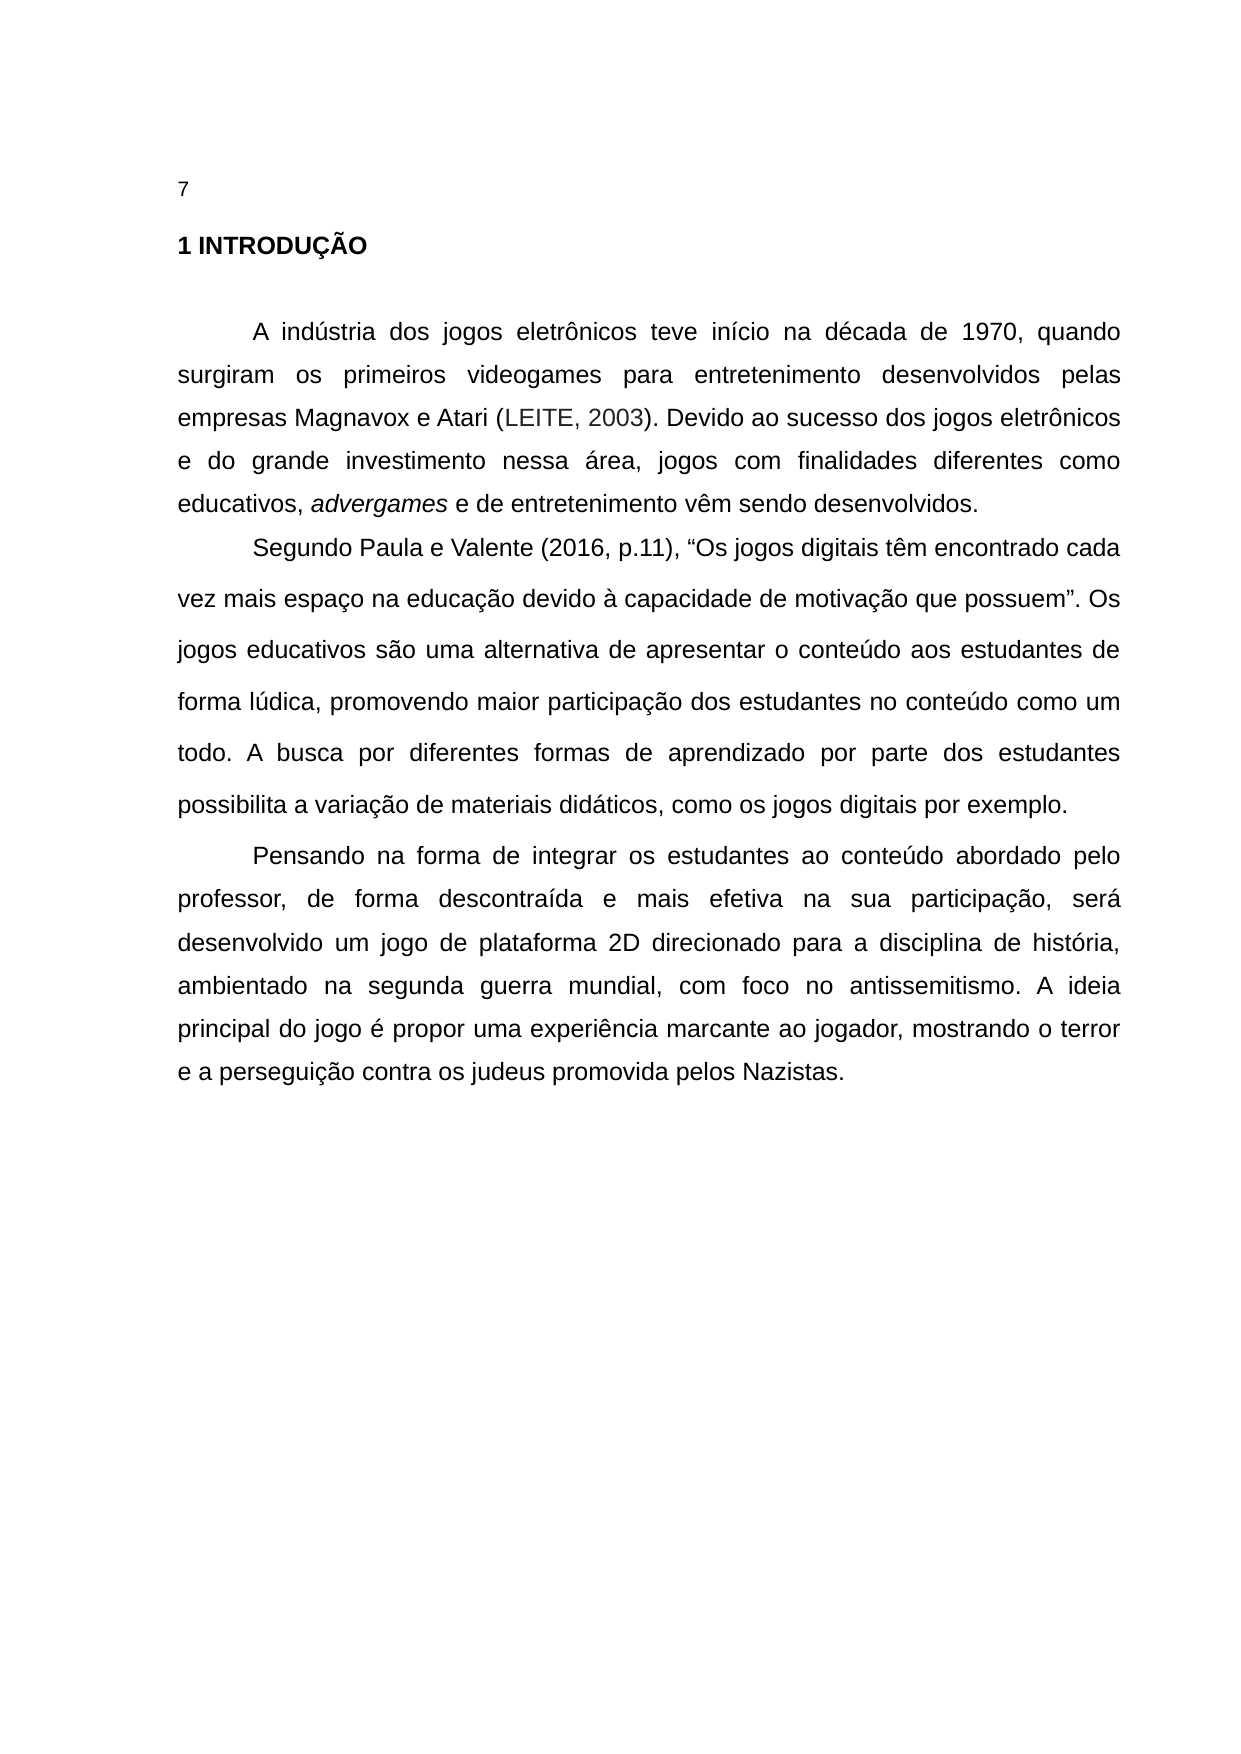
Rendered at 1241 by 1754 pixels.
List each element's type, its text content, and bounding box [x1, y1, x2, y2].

subtitle 1 INTRODUÇÃO [177, 231, 1122, 259]
text A indústria dos jogos eletrônicos teve início na década de 1970, quando surgiram os primeiros videogames para entretenimento desenvolvidos pelas empresas Magnavox e Atari (LEITE, 2003). Devido ao sucesso dos jogos eletrônicos e do grande investimento nessa área, jogos com finalidades diferentes como educativos, advergames e de entretenimento vêm sendo desenvolvidos. [177, 317, 1122, 518]
text Pensando na forma de integrar os estudantes ao conteúdo abordado pelo professor, de forma descontraída e mais efetiva na sua participação, será desenvolvido um jogo de plataforma 2D direcionado para a disciplina de história, ambientado na segunda guerra mundial, com foco no antissemitismo. A ideia principal do jogo é propor uma experiência marcante ao jogador, mostrando o terror e a perseguição contra os judeus promovida pelos Nazistas. [177, 841, 1122, 1086]
text Segundo Paula e Valente (2016, p.11), “Os jogos digitais têm encontrado cada vez mais espaço na educação devido à capacidade de motivação que possuem”. Os jogos educativos são uma alternativa de apresentar o conteúdo aos estudantes de forma lúdica, promovendo maior participação dos estudantes no conteúdo como um todo. A busca por diferentes formas de aprendizado por parte dos estudantes possibilita a variação de materiais didáticos, como os jogos digitais por exemplo. [177, 532, 1122, 818]
